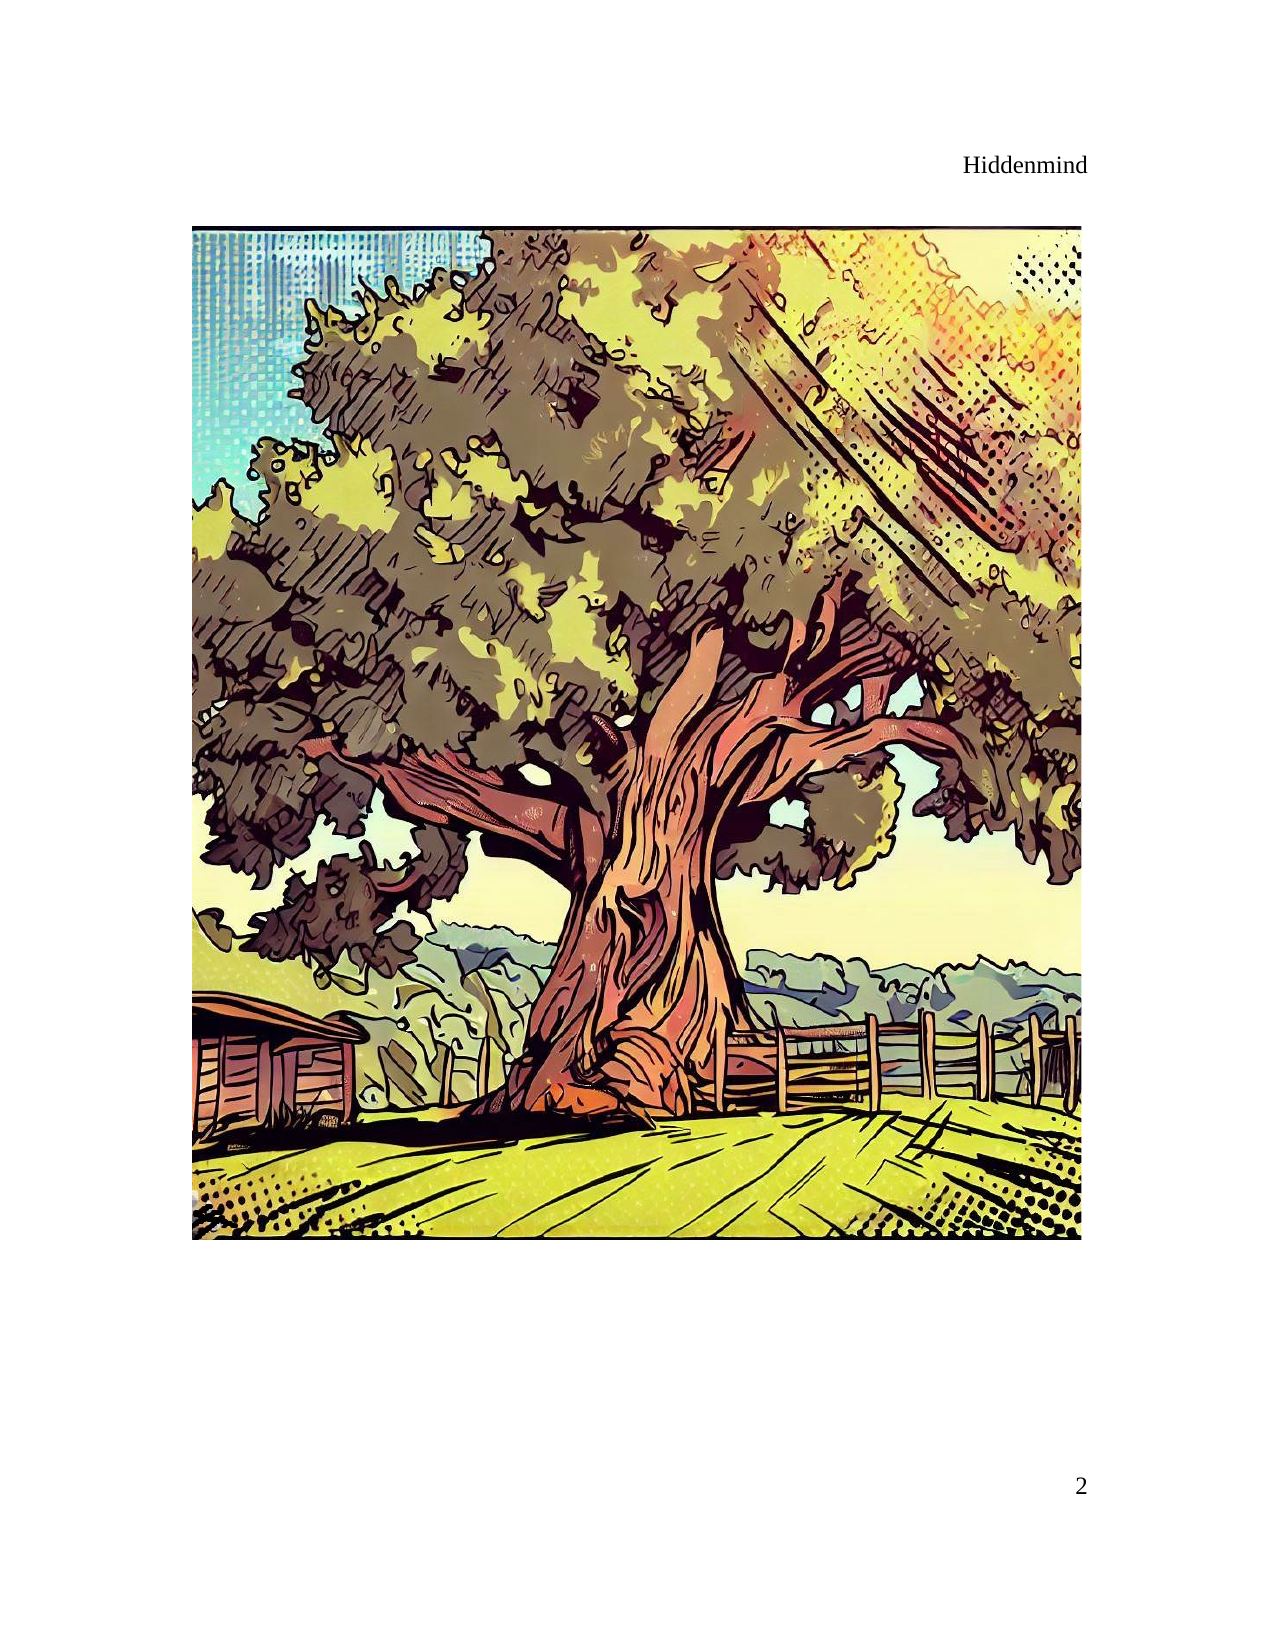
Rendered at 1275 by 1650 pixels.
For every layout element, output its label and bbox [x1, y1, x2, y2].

picture [192, 226, 1082, 1240]
